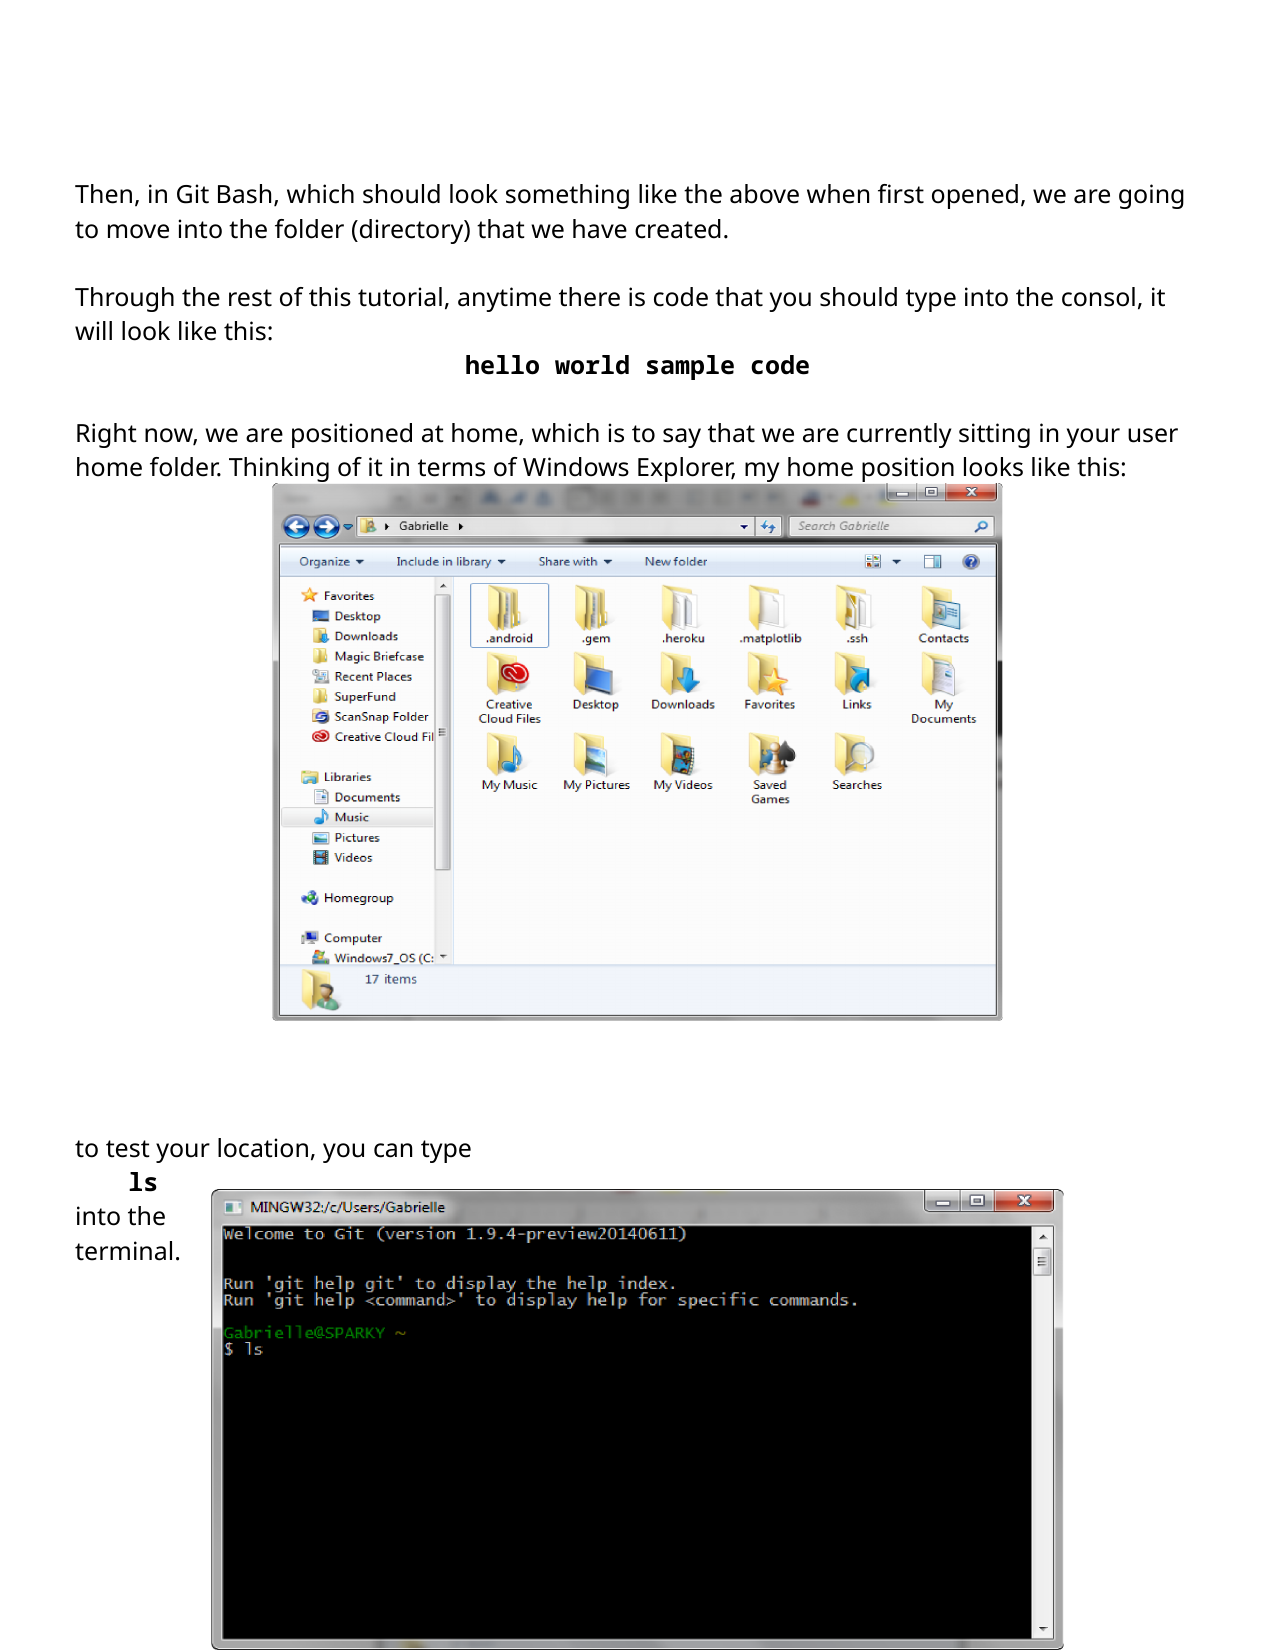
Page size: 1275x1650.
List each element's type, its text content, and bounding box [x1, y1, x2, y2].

text Through the rest of this tutorial, anytime there is code that you should type into the consol, it will look like this: [75, 279, 1200, 347]
text ls [75, 1165, 1200, 1199]
text into the terminal. [75, 1199, 211, 1267]
picture [272, 483, 1003, 1021]
text to test your location, you can type [75, 1131, 1200, 1165]
picture [211, 1189, 1064, 1650]
text Then, in Git Bash, which should look something like the above when first opened, we are going to move into the folder (directory) that we have created. [75, 177, 1200, 245]
text [1064, 1199, 1200, 1267]
text Right now, we are positioned at home, which is to say that we are currently sitting in your user home folder. Thinking of it in terms of Windows Explorer, my home position looks like this: [75, 416, 1200, 484]
text hello world sample code [75, 347, 1200, 382]
